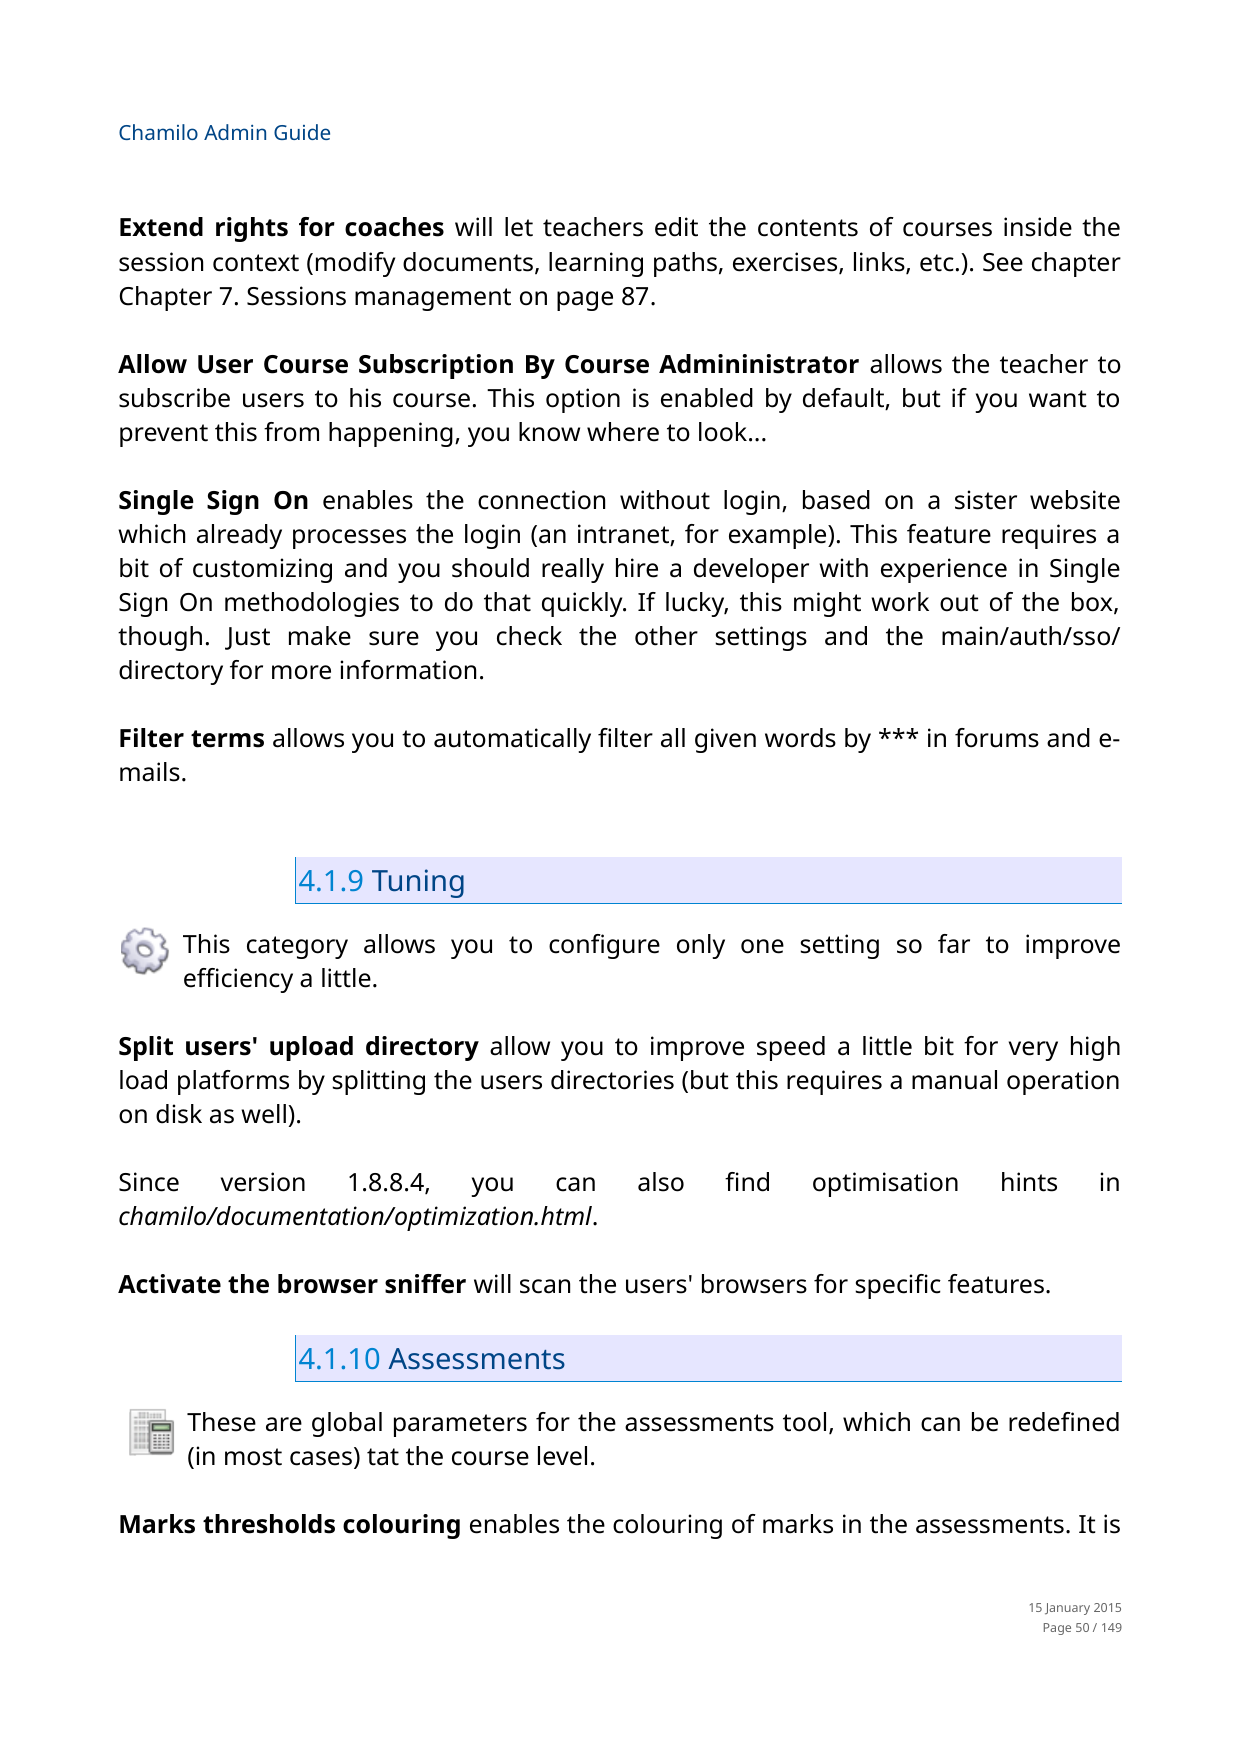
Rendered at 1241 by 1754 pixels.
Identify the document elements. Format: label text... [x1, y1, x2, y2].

text Since version 1.8.8.4, you can also find optimisation hints in chamilo/documentation/optimization.html. [118, 1165, 1122, 1233]
text Split users' upload directory allow you to improve speed a little bit for very high load platforms by splitting the users directories (but this requires a manual operation on disk as well). [118, 1029, 1122, 1131]
text Filter terms allows you to automatically filter all given words by *** in forums and e-mails. [118, 721, 1122, 789]
subtitle Assessments [296, 1335, 1122, 1381]
text This category allows you to configure only one setting so far to improve efficiency a little. [118, 927, 1122, 995]
text Marks thresholds colouring enables the colouring of marks in the assessments. It is [118, 1507, 1122, 1541]
text Activate the browser sniffer will scan the users' browsers for specific features. [118, 1267, 1122, 1301]
picture [125, 1406, 176, 1457]
subtitle Tuning [296, 857, 1122, 903]
text Extend rights for coaches will let teachers edit the contents of courses inside the session context (modify documents, learning paths, exercises, links, etc.). See chapter Chapter 7. Sessions management on page 75. [118, 210, 1122, 312]
picture [121, 926, 171, 977]
text Single Sign On enables the connection without login, based on a sister website which already processes the login (an intranet, for example). This feature requires a bit of customizing and you should really hire a developer with experience in Single Sign On methodologies to do that quickly. If lucky, this might work out of the box, though. Just make sure you check the other settings and the main/auth/sso/ directory for more information. [118, 483, 1122, 687]
text These are global parameters for the assessments tool, which can be redefined (in most cases) tat the course level. [118, 1404, 1122, 1473]
text Allow User Course Subscription By Course Admininistrator allows the teacher to subscribe users to his course. This option is enabled by default, but if you want to prevent this from happening, you know where to look... [118, 346, 1122, 448]
